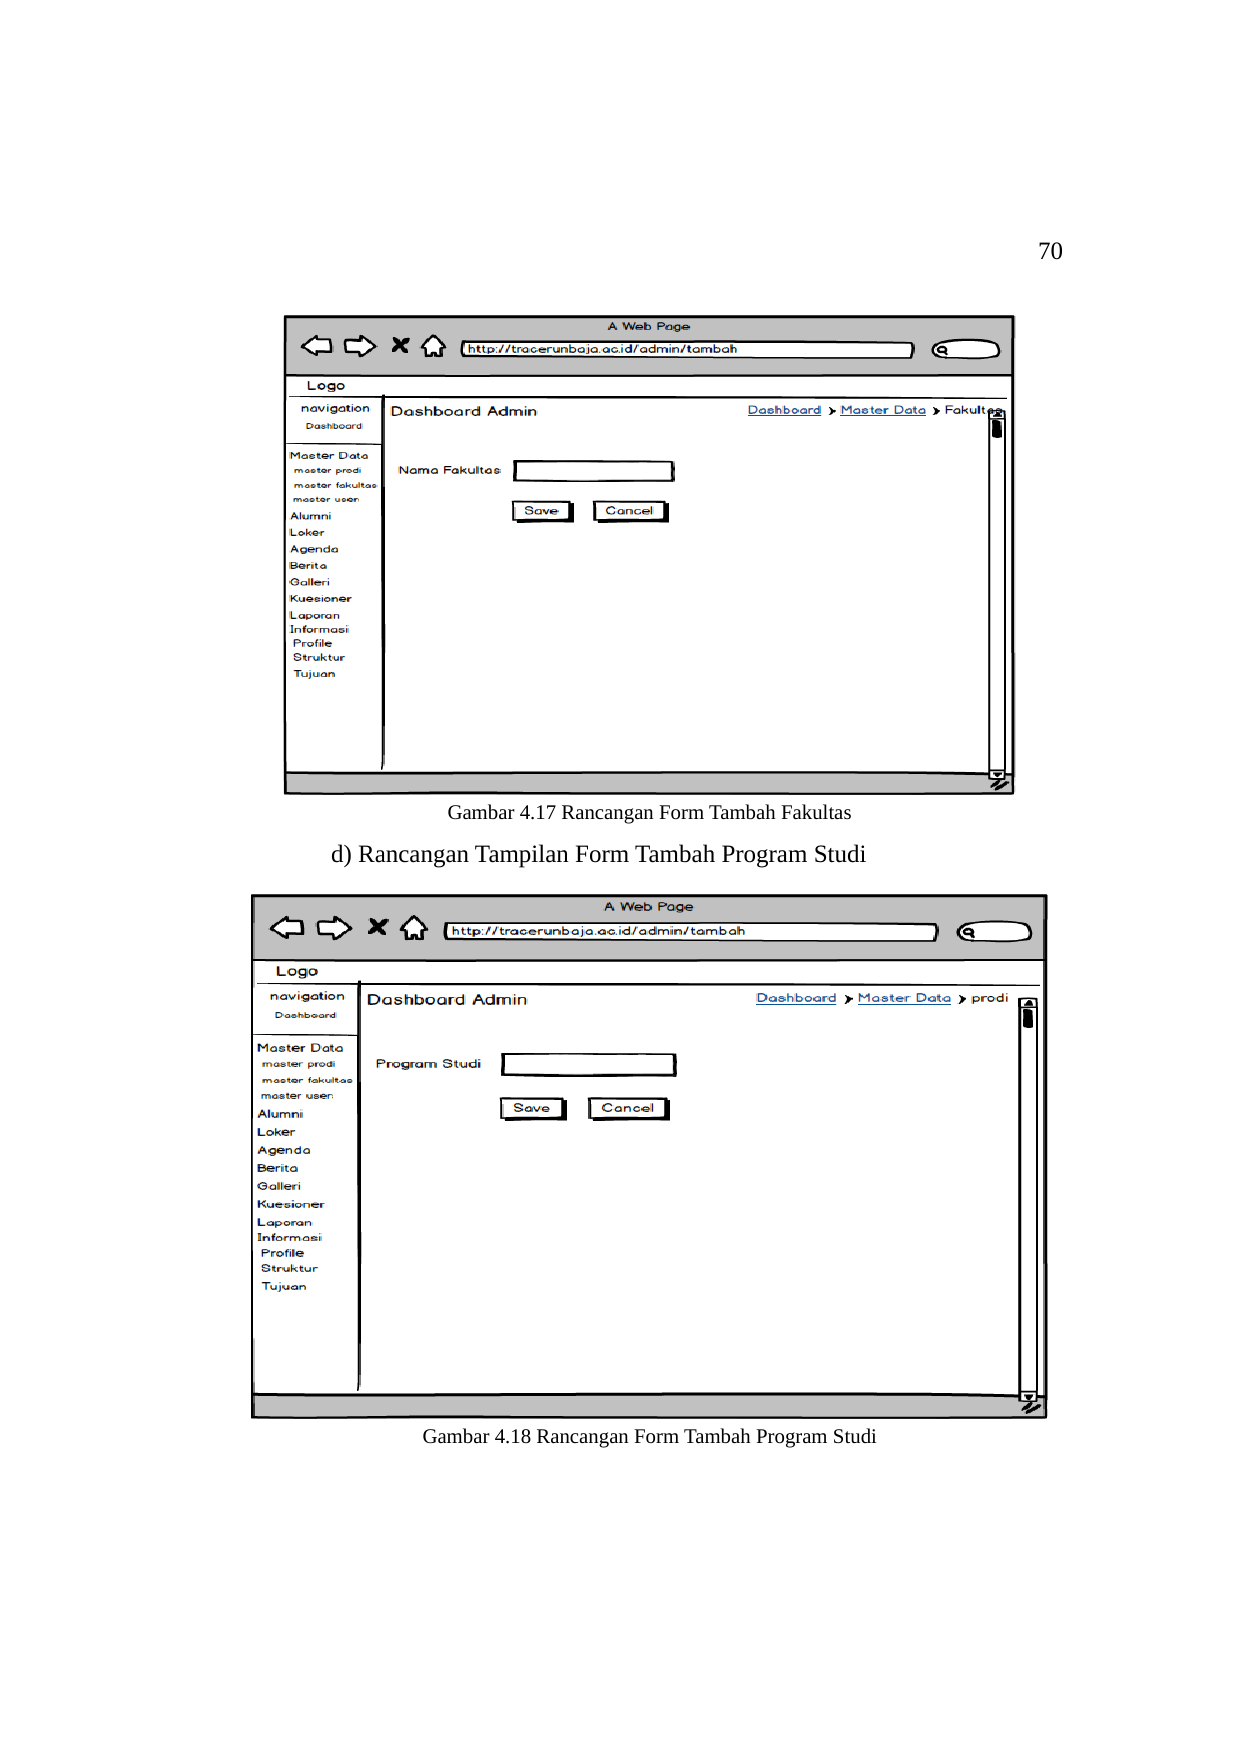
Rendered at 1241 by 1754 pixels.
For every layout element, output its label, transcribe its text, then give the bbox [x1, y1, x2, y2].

picture [251, 894, 1048, 1419]
list d) Rancangan Tampilan Form Tambah Program Studi [283, 295, 1063, 867]
picture [283, 315, 1016, 795]
text Gambar 4.18 Rancangan Form Tambah Program Studi [251, 1419, 1048, 1448]
text Gambar 4.17 Rancangan Form Tambah Fakultas [283, 795, 1016, 824]
